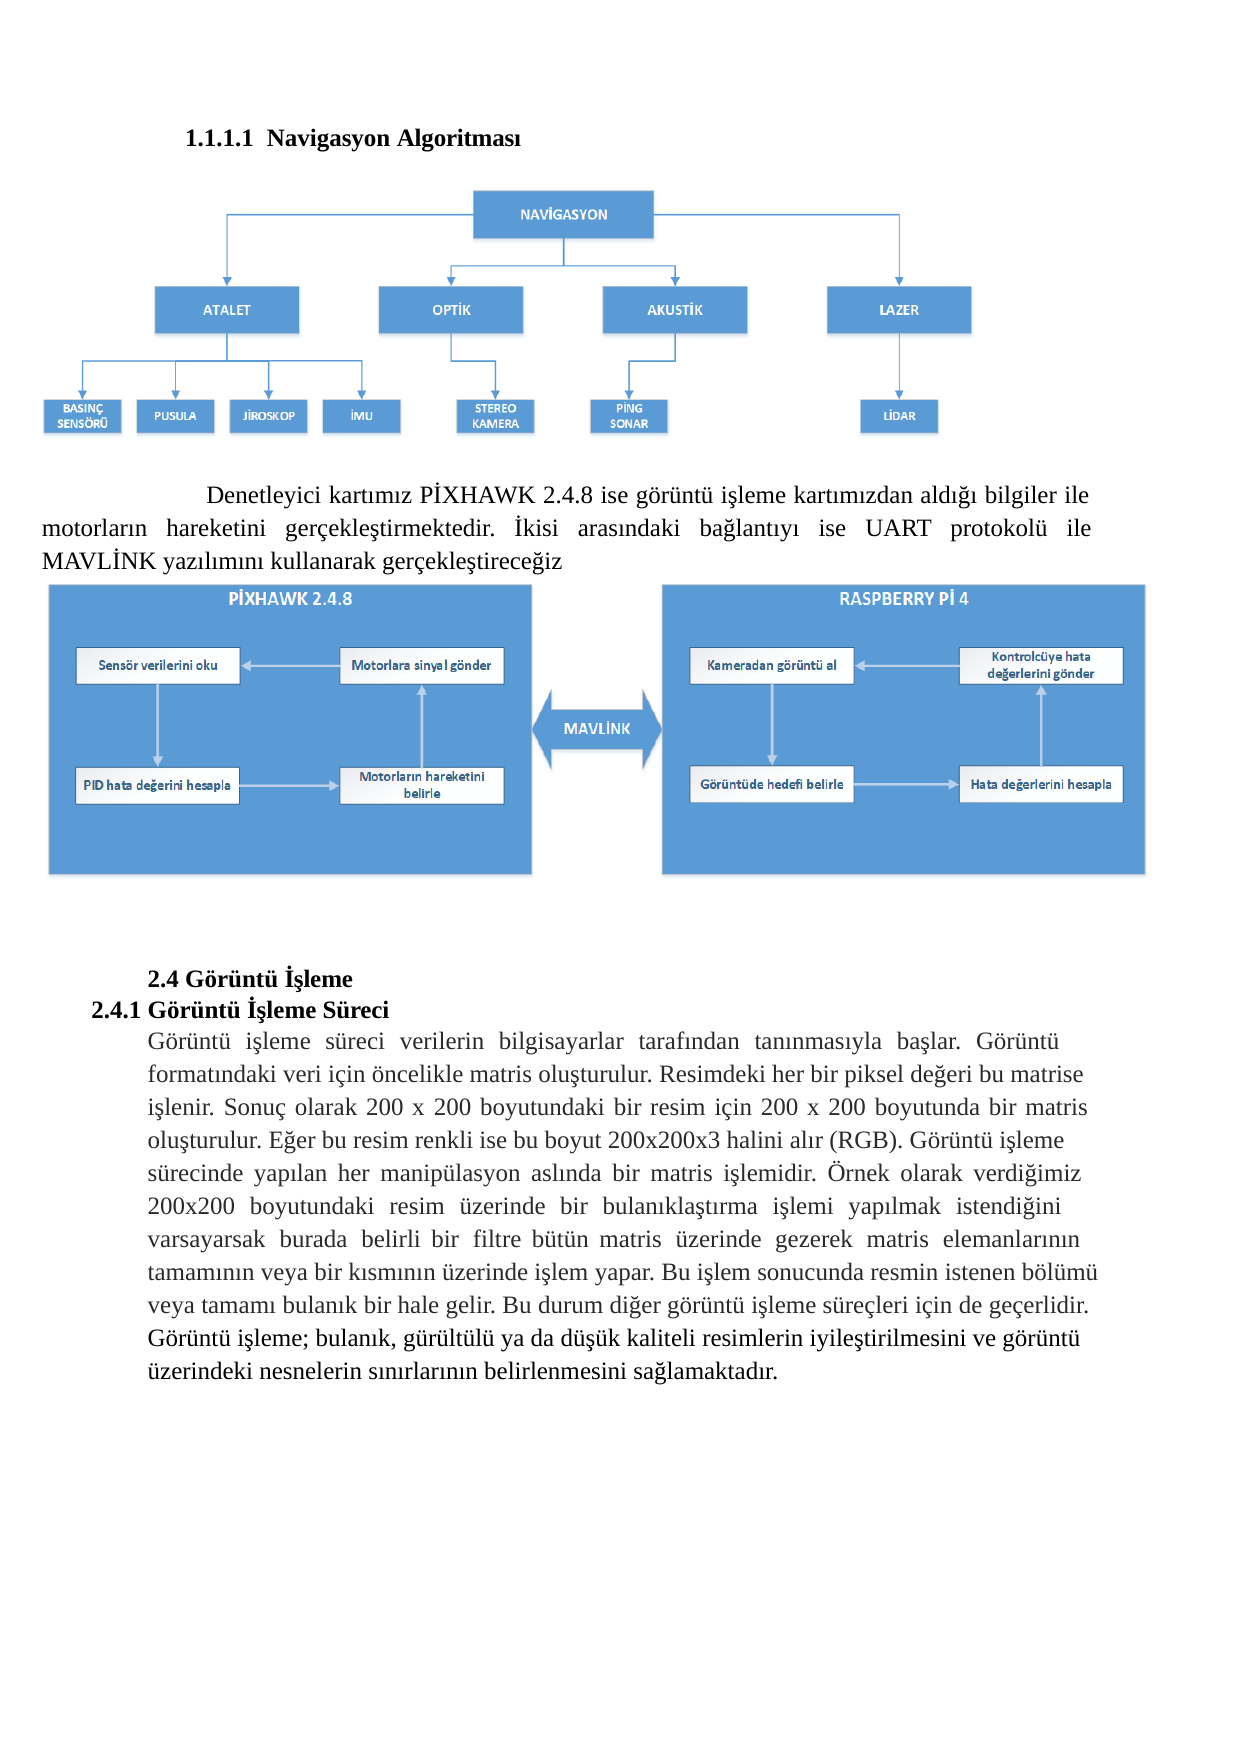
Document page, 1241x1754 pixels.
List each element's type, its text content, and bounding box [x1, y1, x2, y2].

text Denetleyici kartımız PİXHAWK 2.4.8 ise görüntü işleme kartımızdan aldığı bilgiler ile motorların hareketini gerçekleştirmektedir. İkisi arasındaki bağlantıyı ise UART protokolü ile MAVLİNK yazılımını kullanarak gerçekleştireceğiz [42, 480, 1092, 574]
subtitle Navigasyon Algoritması [185, 123, 1198, 152]
subtitle Görüntü İşleme [147, 964, 1198, 993]
picture [41, 580, 1153, 882]
text Görüntü işleme süreci verilerin bilgisayarlar tarafından tanınmasıyla başlar. Görüntü formatındaki veri için öncelikle matris oluşturulur. Resimdeki her bir piksel değeri bu matrise işlenir. Sonuç olarak 200 x 200 boyutundaki bir resim için 200 x 200 boyutunda bir matris oluşturulur. Eğer bu resim renkli ise bu boyut 200x200x3 halini alır (RGB). Görüntü işleme sürecinde yapılan her manipülasyon aslında bir matris işlemidir. Örnek olarak verdiğimiz 200x200 boyutundaki resim üzerinde bir bulanıklaştırma işlemi yapılmak istendiğini varsayarsak burada belirli bir filtre bütün matris üzerinde gezerek matris elemanlarının tamamının veya bir kısmının üzerinde işlem yapar. Bu işlem sonucunda resmin istenen bölümü veya tamamı bulanık bir hale gelir. Bu durum diğer görüntü işleme süreçleri için de geçerlidir. Görüntü işleme; bulanık, gürültülü ya da düşük kaliteli resimlerin iyileştirilmesini ve görüntü üzerindeki nesnelerin sınırlarının belirlenmesini sağlamaktadır. [147, 1026, 1134, 1385]
subtitle Görüntü İşleme Süreci [91, 995, 1198, 1024]
picture [41, 190, 975, 439]
